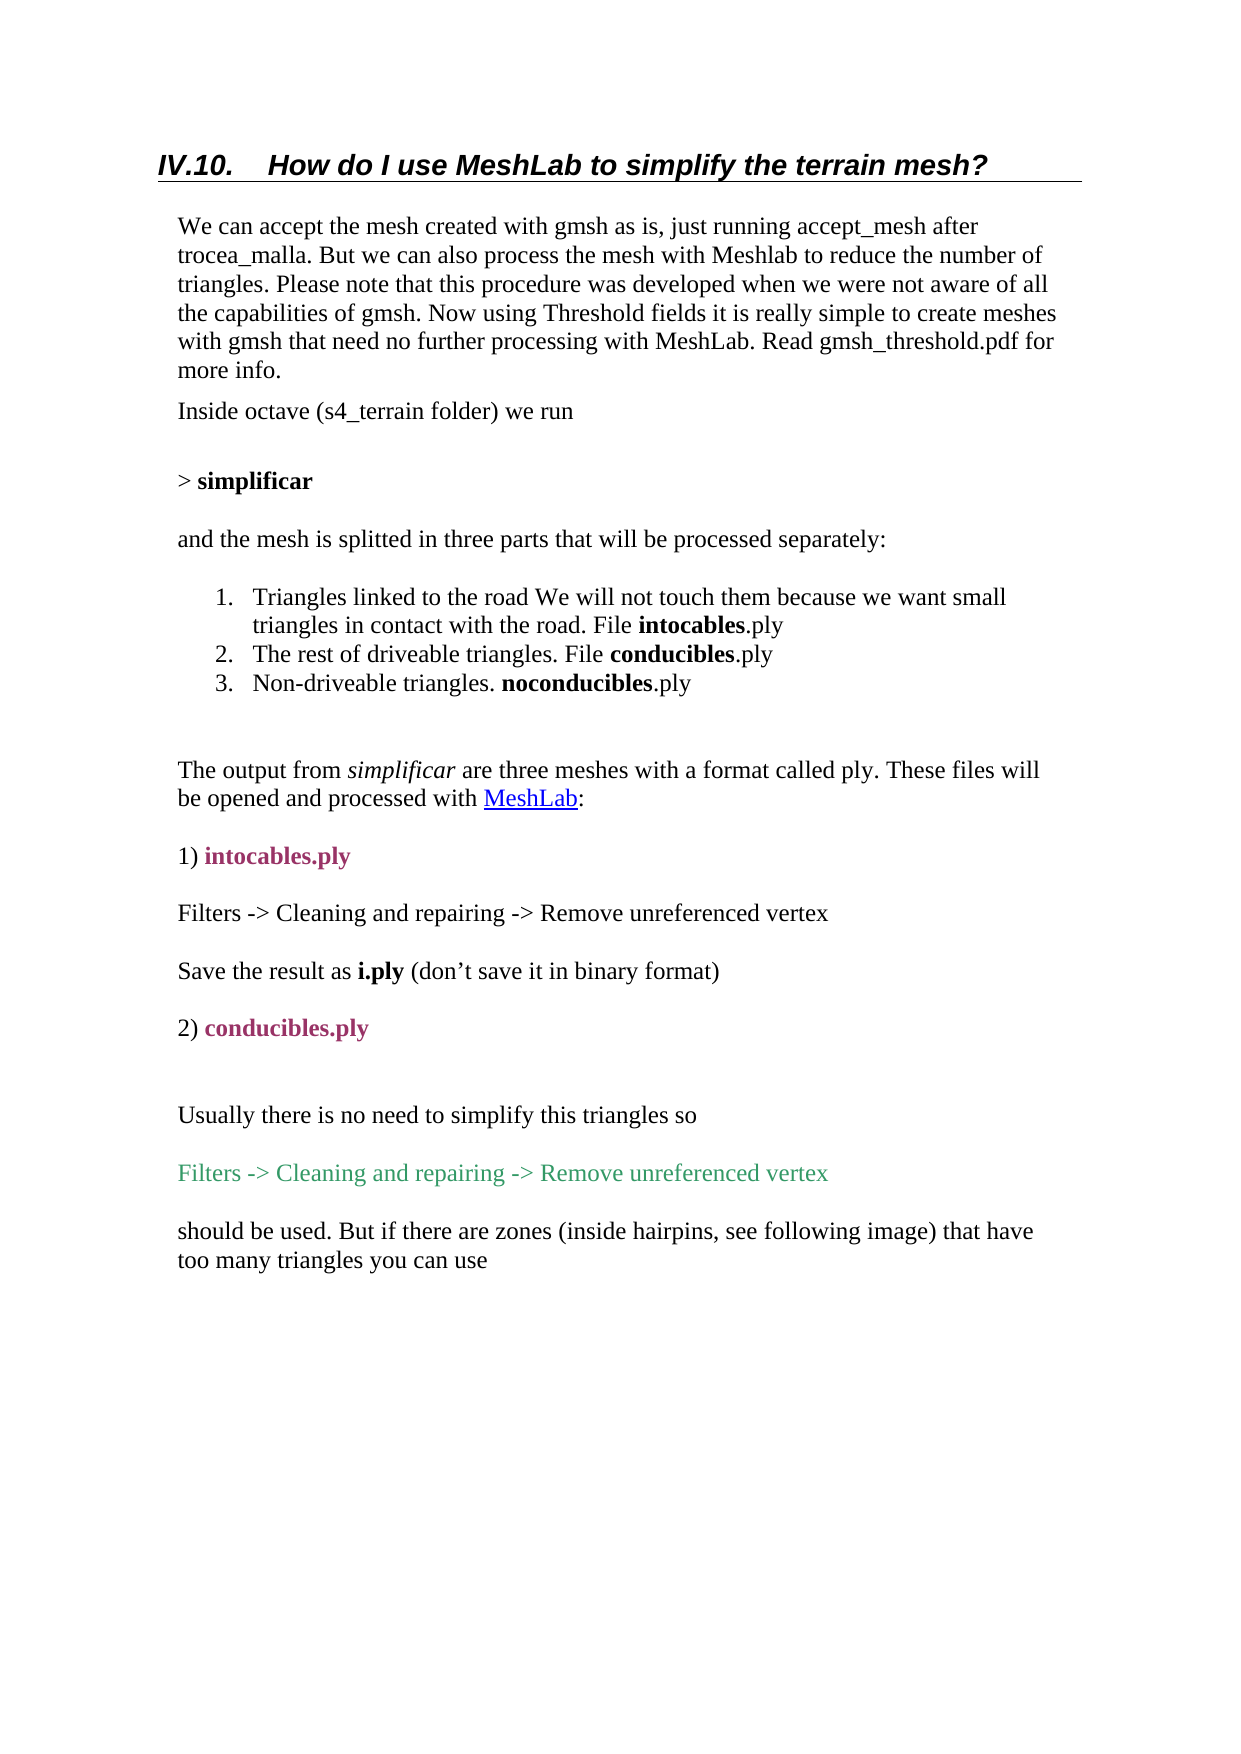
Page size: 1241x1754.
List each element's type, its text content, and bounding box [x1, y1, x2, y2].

text We can accept the mesh created with gmsh as is, just running accept_mesh after trocea_malla. But we can also process the mesh with Meshlab to reduce the number of triangles. Please note that this procedure was developed when we were not aware of all the capabilities of gmsh. Now using Threshold fields it is really simple to create meshes with gmsh that need no further processing with MeshLab. Read gmsh_threshold.pdf for more info. [177, 211, 1063, 384]
text Inside octave (s4_terrain folder) we run [177, 396, 1063, 425]
text > simplificar and the mesh is splitted in three parts that will be processed separately: [177, 438, 1063, 553]
list The rest of driveable triangles. File conducibles.ply [215, 639, 1063, 668]
subtitle How do I use MeshLab to simplify the terrain mesh? [158, 148, 1082, 181]
list Triangles linked to the road We will not touch them because we want small triangles in contact with the road. File intocables.ply [215, 582, 1063, 639]
text Filters -> Cleaning and repairing -> Remove unreferenced vertex [177, 1158, 1063, 1187]
list Non-driveable triangles. noconducibles.ply [215, 668, 1063, 697]
text should be used. But if there are zones (inside hairpins, see following image) that have too many triangles you can use [177, 1216, 1063, 1273]
text Usually there is no need to simplify this triangles so [177, 1100, 1063, 1129]
text The output from simplificar are three meshes with a format called ply. These files will be opened and processed with MeshLab: 1) intocables.ply Filters -> Cleaning and repairing -> Remove unreferenced vertex Save the result as i.ply (don’t save it in binary format) 2) conducibles.ply [177, 726, 1063, 1071]
